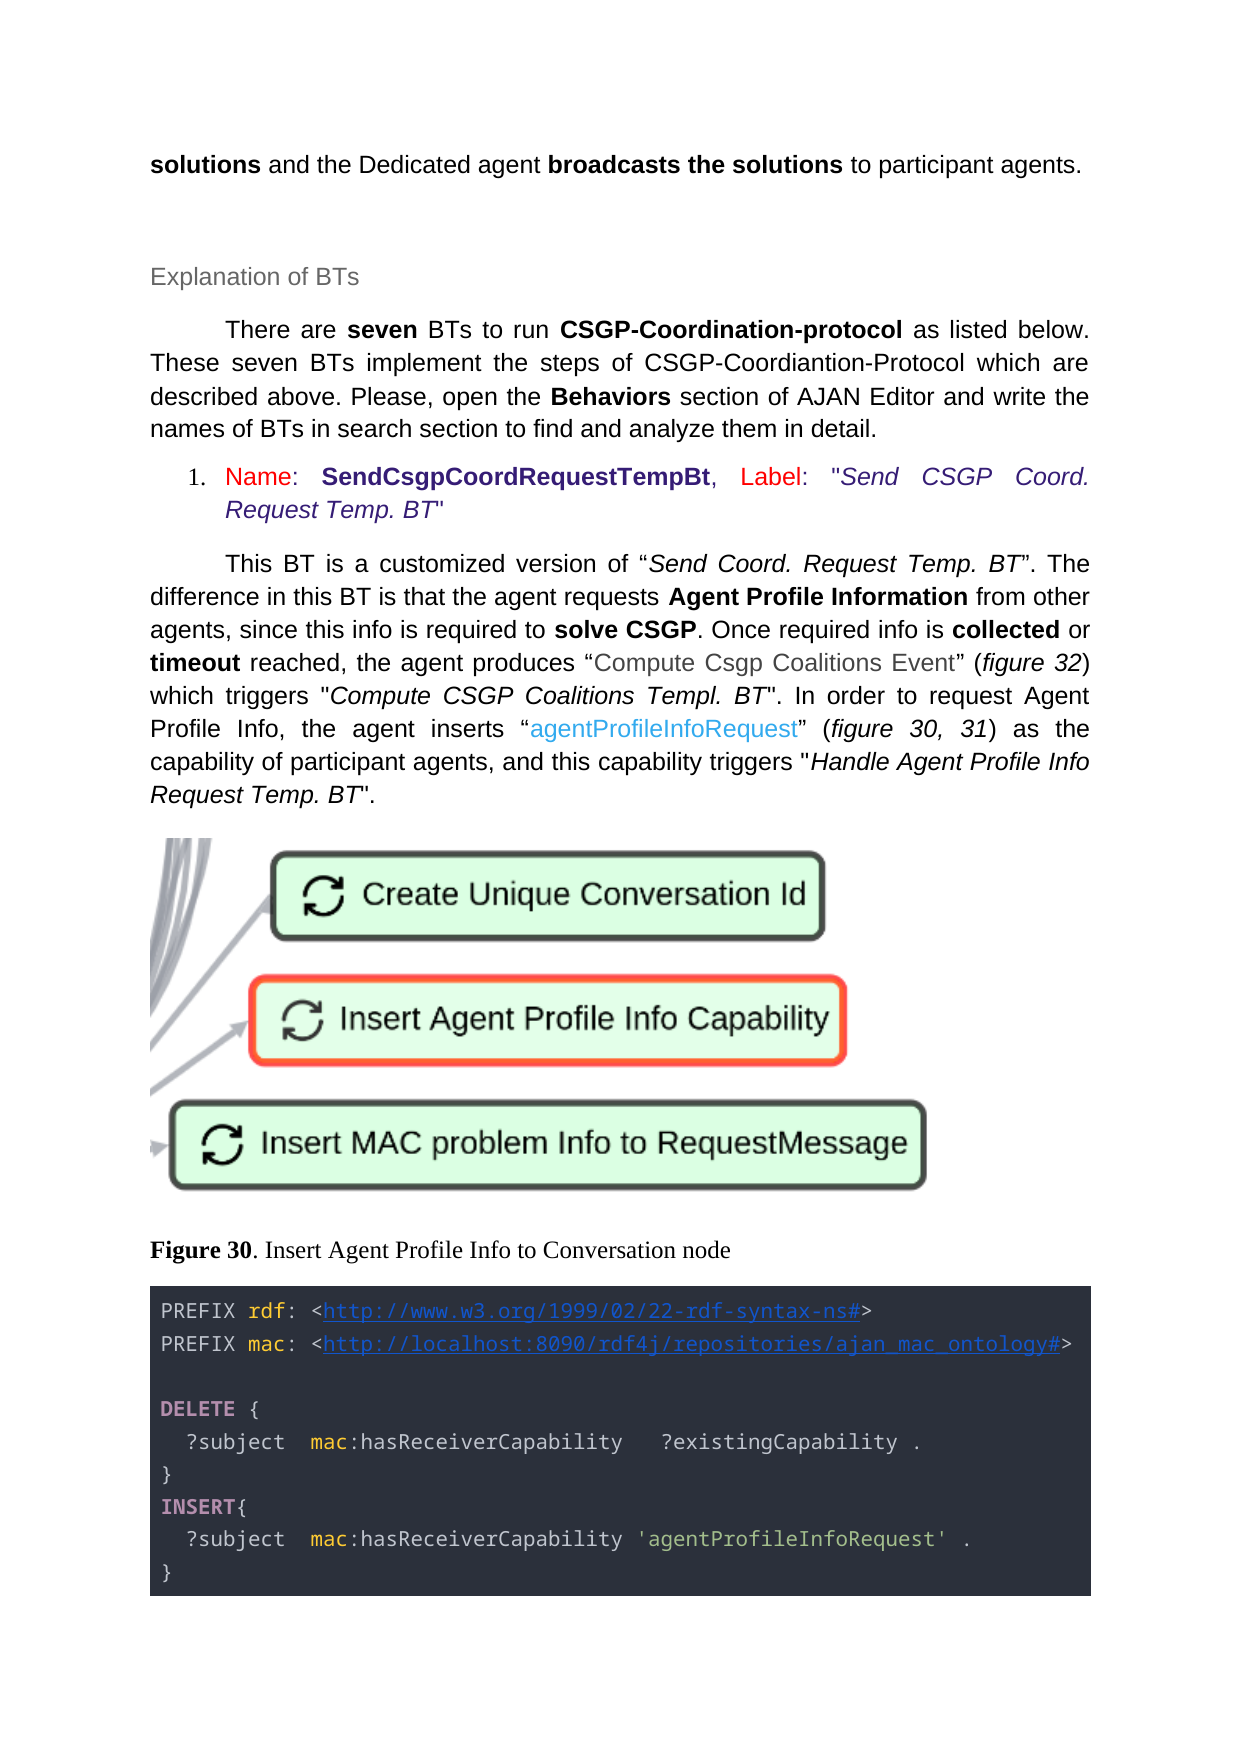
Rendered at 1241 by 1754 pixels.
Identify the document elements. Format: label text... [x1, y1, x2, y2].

subtitle Explanation of BTs [150, 262, 1090, 290]
text There are seven BTs to run CSGP-Coordination-protocol as listed below. These seven BTs implement the steps of CSGP-Coordiantion-Protocol which are described above. Please, open the Behaviors section of AJAN Editor and write the names of BTs in search section to find and analyze them in detail. [150, 315, 1090, 443]
text Figure 30. Insert Agent Profile Info to Conversation node [150, 1235, 1090, 1264]
text This BT is a customized version of “Send Coord. Request Temp. BT”. The difference in this BT is that the agent requests Agent Profile Information from other agents, since this info is required to solve CSGP. Once required info is collected or timeout reached, the agent produces “Compute Csgp Coalitions Event” (figure 32) which triggers "Compute CSGP Coalitions Templ. BT". In order to request Agent Profile Info, the agent inserts “agentProfileInfoRequest” (figure 30, 31) as the capability of participant agents, and this capability triggers "Handle Agent Profile Info Request Temp. BT". [150, 549, 1090, 809]
list Name: SendCsgpCoordRequestTempBt, Label: "Send CSGP Coord. Request Temp. BT" [187, 462, 1090, 524]
text solutions and the Dedicated agent broadcasts the solutions to participant agents. [150, 150, 1090, 179]
picture [150, 838, 1013, 1204]
table_header PREFIX rdf: <http://www.w3.org/1999/02/22-rdf-syntax-ns#> PREFIX mac: <http://localhost:8090/rdf4j/repositories/ajan_mac_ontology#> DELETE { ?subject mac:hasReceiverCapability ?existingCapability . } INSERT{ ?subject mac:hasReceiverCapability 'agentProfileInfoRequest' . } [150, 1286, 1091, 1596]
